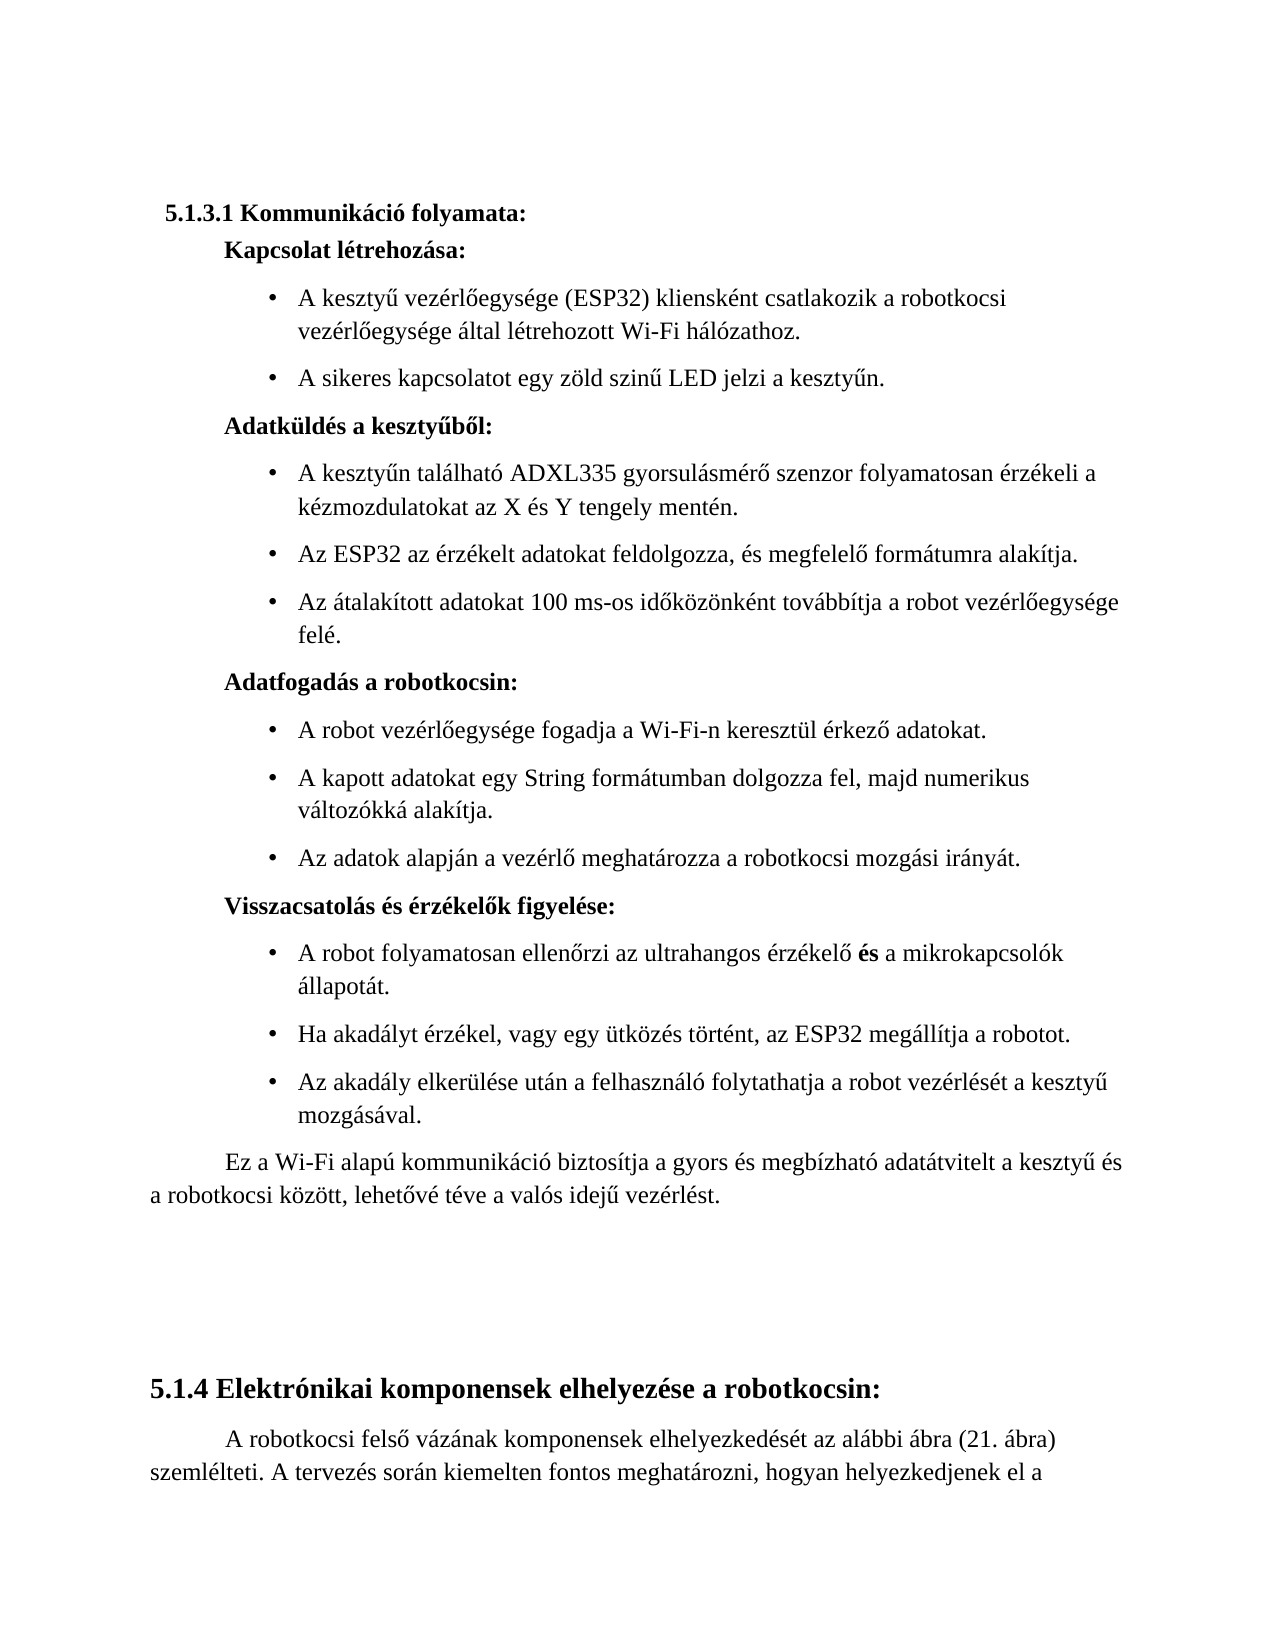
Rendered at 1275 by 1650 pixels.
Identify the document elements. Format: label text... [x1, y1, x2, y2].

list Adatküldés a kesztyűből: [194, 411, 1125, 440]
list Visszacsatolás és érzékelők figyelése: [194, 891, 1125, 919]
list A kesztyűn található ADXL335 gyorsulásmérő szenzor folyamatosan érzékeli a kézmozdulatokat az X és Y tengely mentén. [268, 458, 1125, 520]
list A kapott adatokat egy String formátumban dolgozza fel, majd numerikus változókká alakítja. [268, 763, 1125, 824]
list Az akadály elkerülése után a felhasználó folytathatja a robot vezérlését a kesztyű mozgásával. [268, 1067, 1125, 1128]
list Az átalakított adatokat 100 ms-os időközönként továbbítja a robot vezérlőegysége felé. [268, 587, 1125, 648]
subtitle 5.1.3.1 Kommunikáció folyamata: [150, 198, 1125, 226]
list Ha akadályt érzékel, vagy egy ütközés történt, az ESP32 megállítja a robotot. [268, 1019, 1125, 1048]
text Ez a Wi-Fi alapú kommunikáció biztosítja a gyors és megbízható adatátvitelt a kesztyű és a robotkocsi között, lehetővé téve a valós idejű vezérlést. [150, 1147, 1125, 1209]
list Kapcsolat létrehozása: [194, 235, 1125, 264]
text A robotkocsi felső vázának komponensek elhelyezkedését az alábbi ábra (21. ábra) szemlélteti. A tervezés során kiemelten fontos meghatározni, hogyan helyezkedjenek el a [150, 1424, 1125, 1486]
list A robot vezérlőegysége fogadja a Wi-Fi-n keresztül érkező adatokat. [268, 715, 1125, 744]
list A sikeres kapcsolatot egy zöld szinű LED jelzi a kesztyűn. [268, 363, 1125, 392]
text 5.1.4 Elektrónikai komponensek elhelyezése a robotkocsin: [150, 1371, 1125, 1404]
list Az adatok alapján a vezérlő meghatározza a robotkocsi mozgási irányát. [268, 843, 1125, 872]
list Az ESP32 az érzékelt adatokat feldolgozza, és megfelelő formátumra alakítja. [268, 539, 1125, 568]
list Adatfogadás a robotkocsin: [194, 667, 1125, 696]
list A kesztyű vezérlőegysége (ESP32) kliensként csatlakozik a robotkocsi vezérlőegysége által létrehozott Wi-Fi hálózathoz. [268, 283, 1125, 344]
list A robot folyamatosan ellenőrzi az ultrahangos érzékelő és a mikrokapcsolók állapotát. [268, 938, 1125, 1000]
